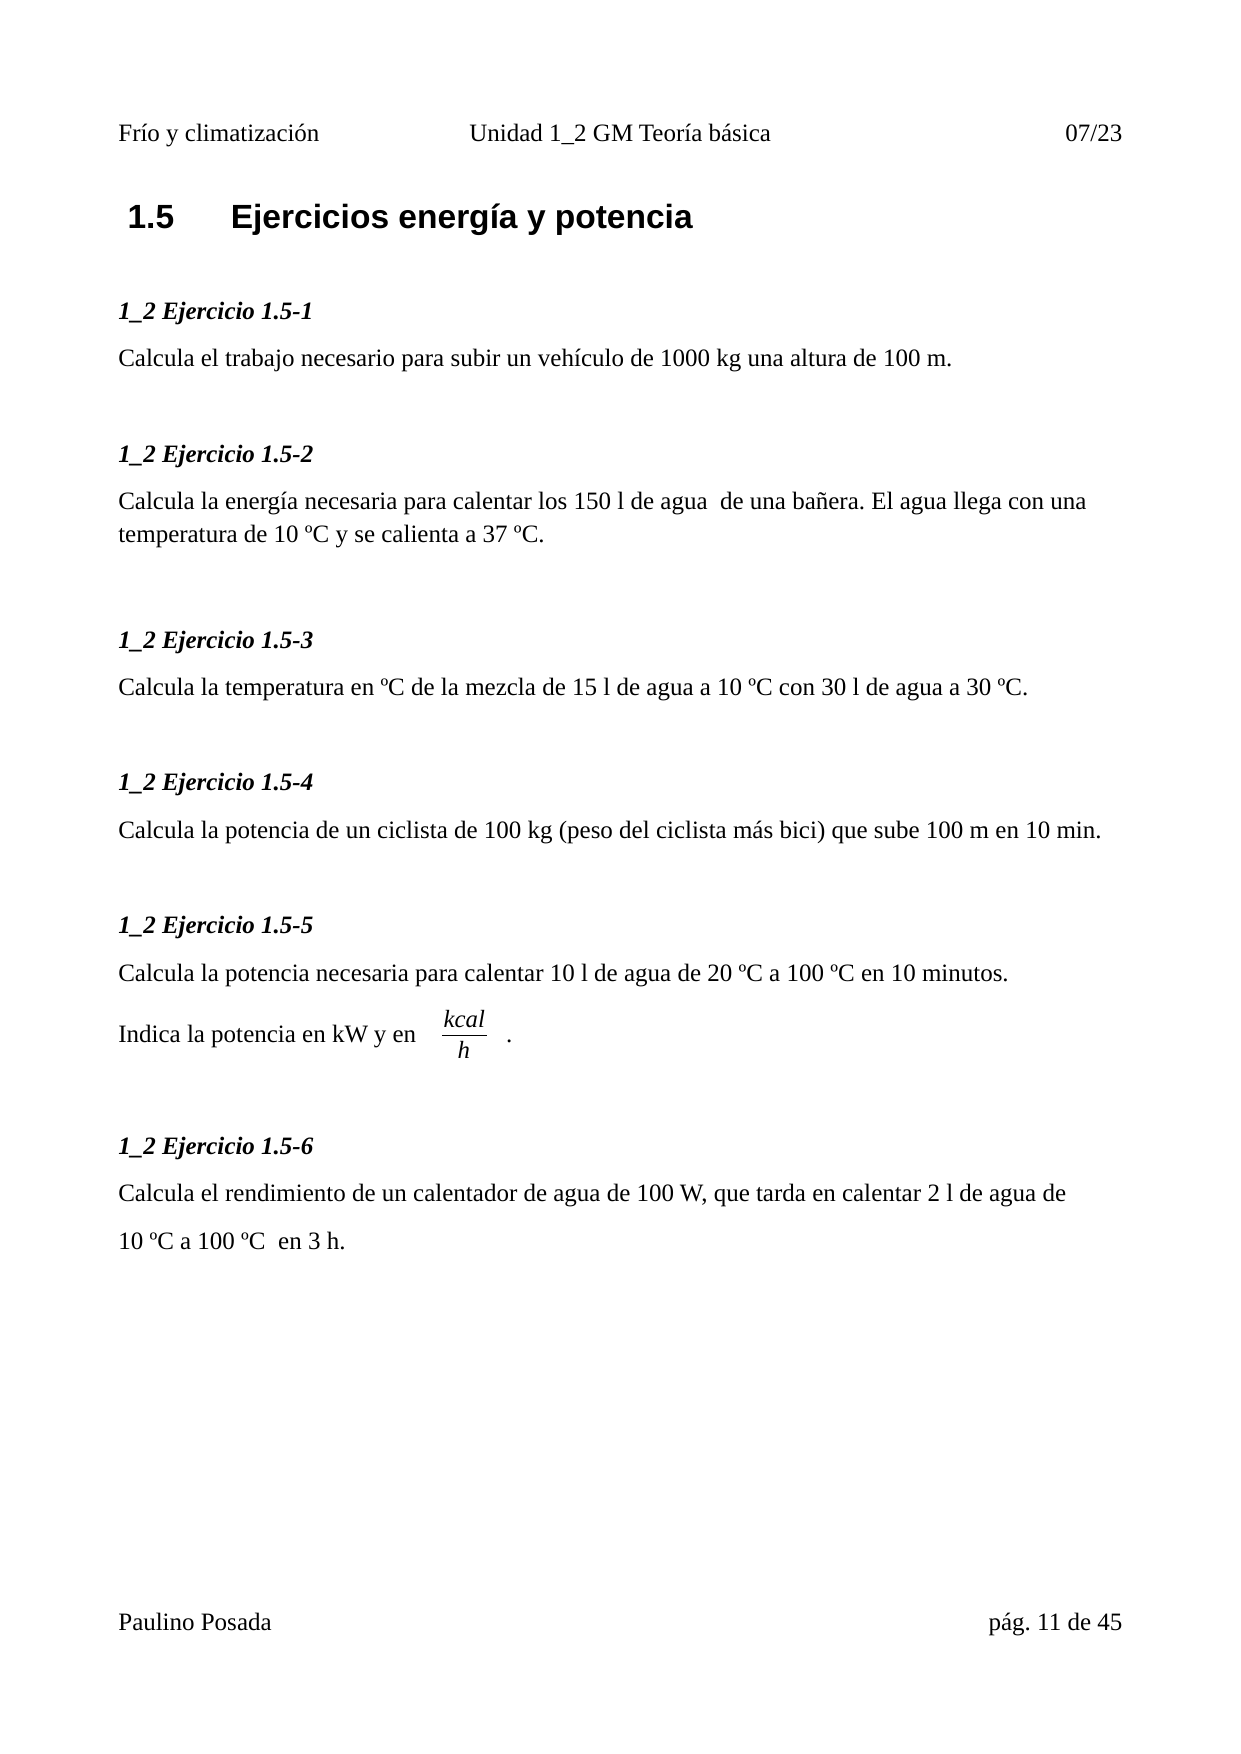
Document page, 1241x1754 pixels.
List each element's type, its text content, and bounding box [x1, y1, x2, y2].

text Indica la potencia en kW y en . [118, 1006, 1122, 1064]
text Calcula el trabajo necesario para subir un vehículo de 1000 kg una altura de 100 m. [118, 343, 1122, 372]
text Calcula la temperatura en ºC de la mezcla de 15 l de agua a 10 ºC con 30 l de agua a 30 ºC. [118, 672, 1122, 701]
text 1_2 Ejercicio 1.5-6 [118, 1131, 1122, 1160]
text 1_2 Ejercicio 1.5-2 [118, 439, 1122, 467]
text Calcula la potencia necesaria para calentar 10 l de agua de 20 ºC a 100 ºC en 10 minutos. [118, 958, 1122, 987]
text Calcula la energía necesaria para calentar los 150 l de agua de una bañera. El agua llega con una temperatura de 10 ºC y se calienta a 37 ºC. [118, 486, 1122, 548]
text 10 ºC a 100 ºC en 3 h. [118, 1226, 1122, 1255]
text 1_2 Ejercicio 1.5-1 [118, 296, 1122, 325]
text 1_2 Ejercicio 1.5-5 [118, 910, 1122, 939]
subtitle Ejercicios energía y potencia [118, 197, 1122, 236]
text 1_2 Ejercicio 1.5-3 [118, 625, 1122, 653]
text Calcula la potencia de un ciclista de 100 kg (peso del ciclista más bici) que sube 100 m en 10 min. [118, 815, 1122, 844]
text Calcula el rendimiento de un calentador de agua de 100 W, que tarda en calentar 2 l de agua de [118, 1178, 1122, 1207]
text 1_2 Ejercicio 1.5-4 [118, 767, 1122, 796]
